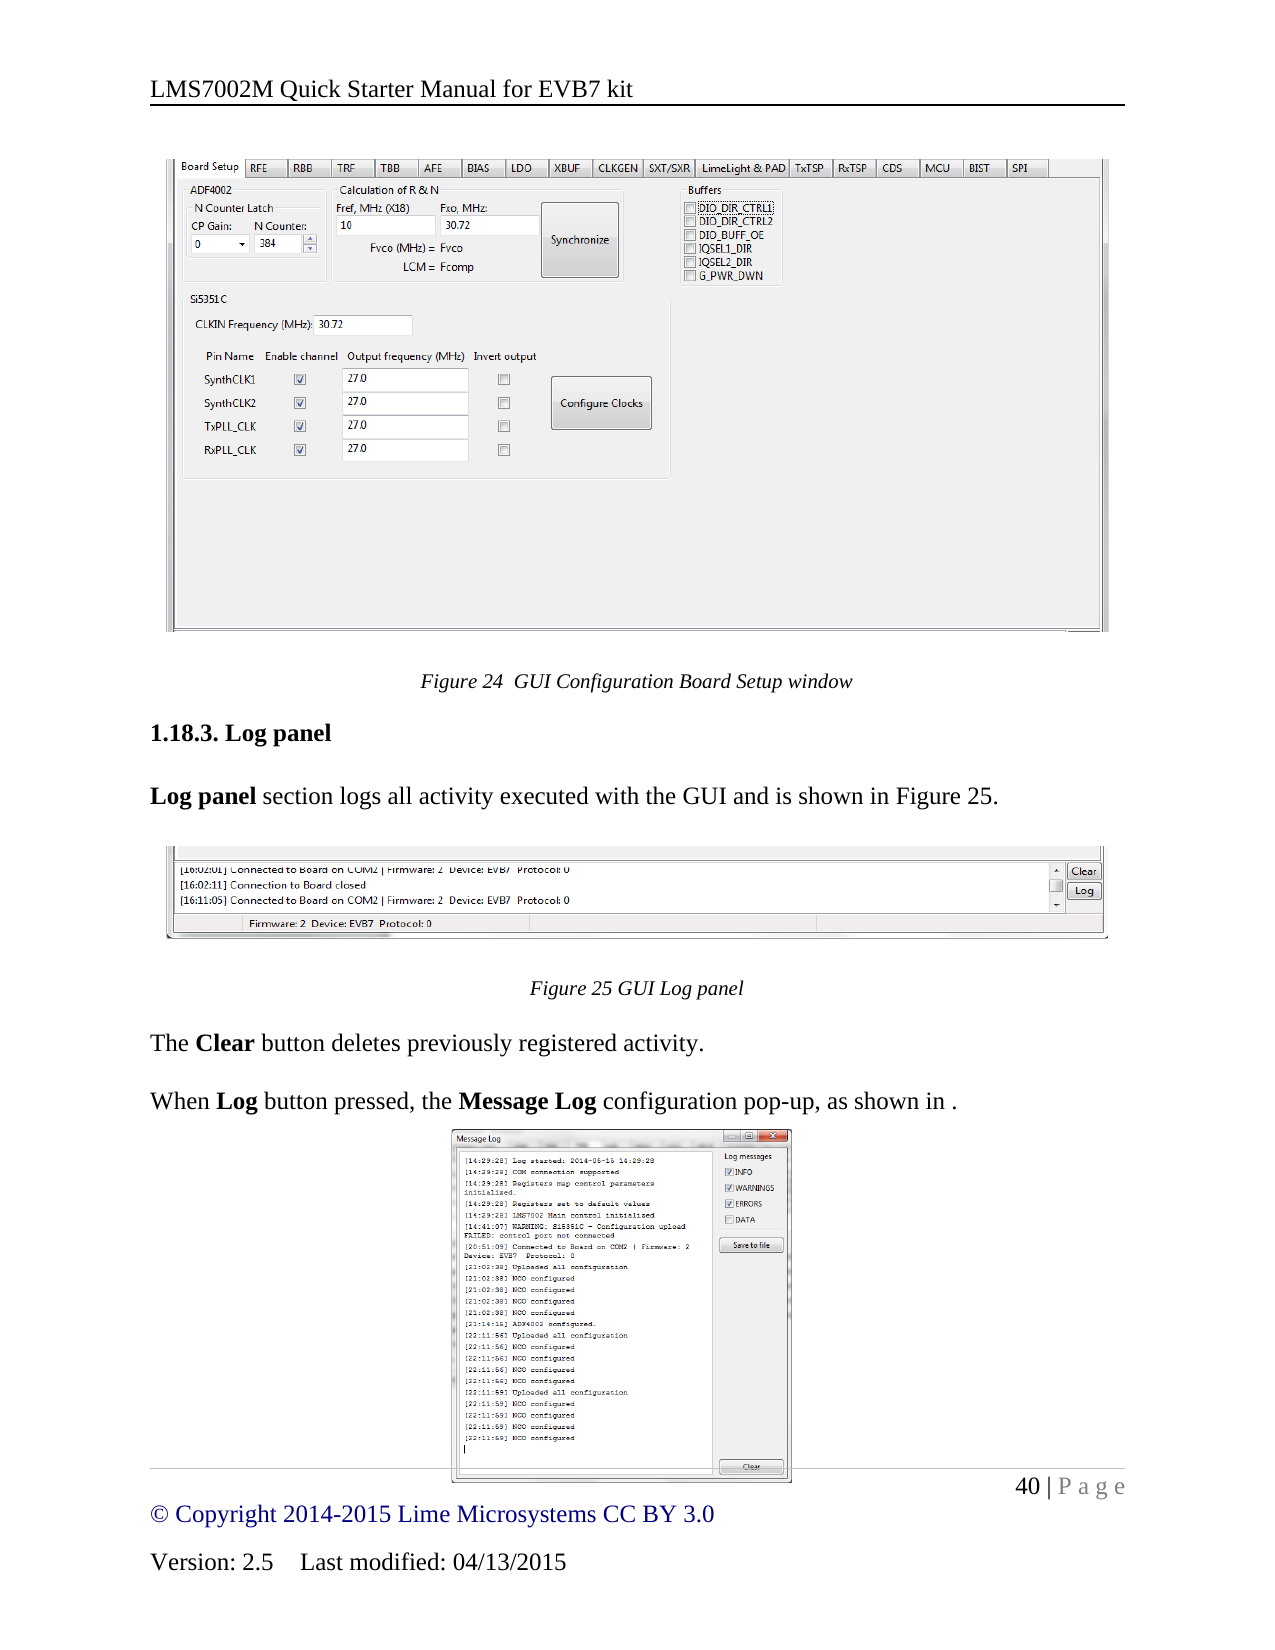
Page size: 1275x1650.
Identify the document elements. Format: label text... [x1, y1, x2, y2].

picture [451, 1469, 792, 1483]
picture [166, 846, 1108, 939]
text The Clear button deletes previously registered activity. [150, 1028, 1125, 1057]
picture [166, 159, 1109, 632]
text Figure 24 GUI Configuration Board Setup window [150, 668, 1125, 693]
text Figure 25 GUI Log panel [150, 975, 1125, 999]
text When Log button pressed, the Message Log configuration pop-up, as shown in . [150, 1086, 1125, 1114]
picture [451, 1129, 792, 1468]
subtitle Log panel [150, 718, 1125, 746]
text Log panel section logs all activity executed with the GUI and is shown in Figure 25. [150, 781, 1125, 810]
